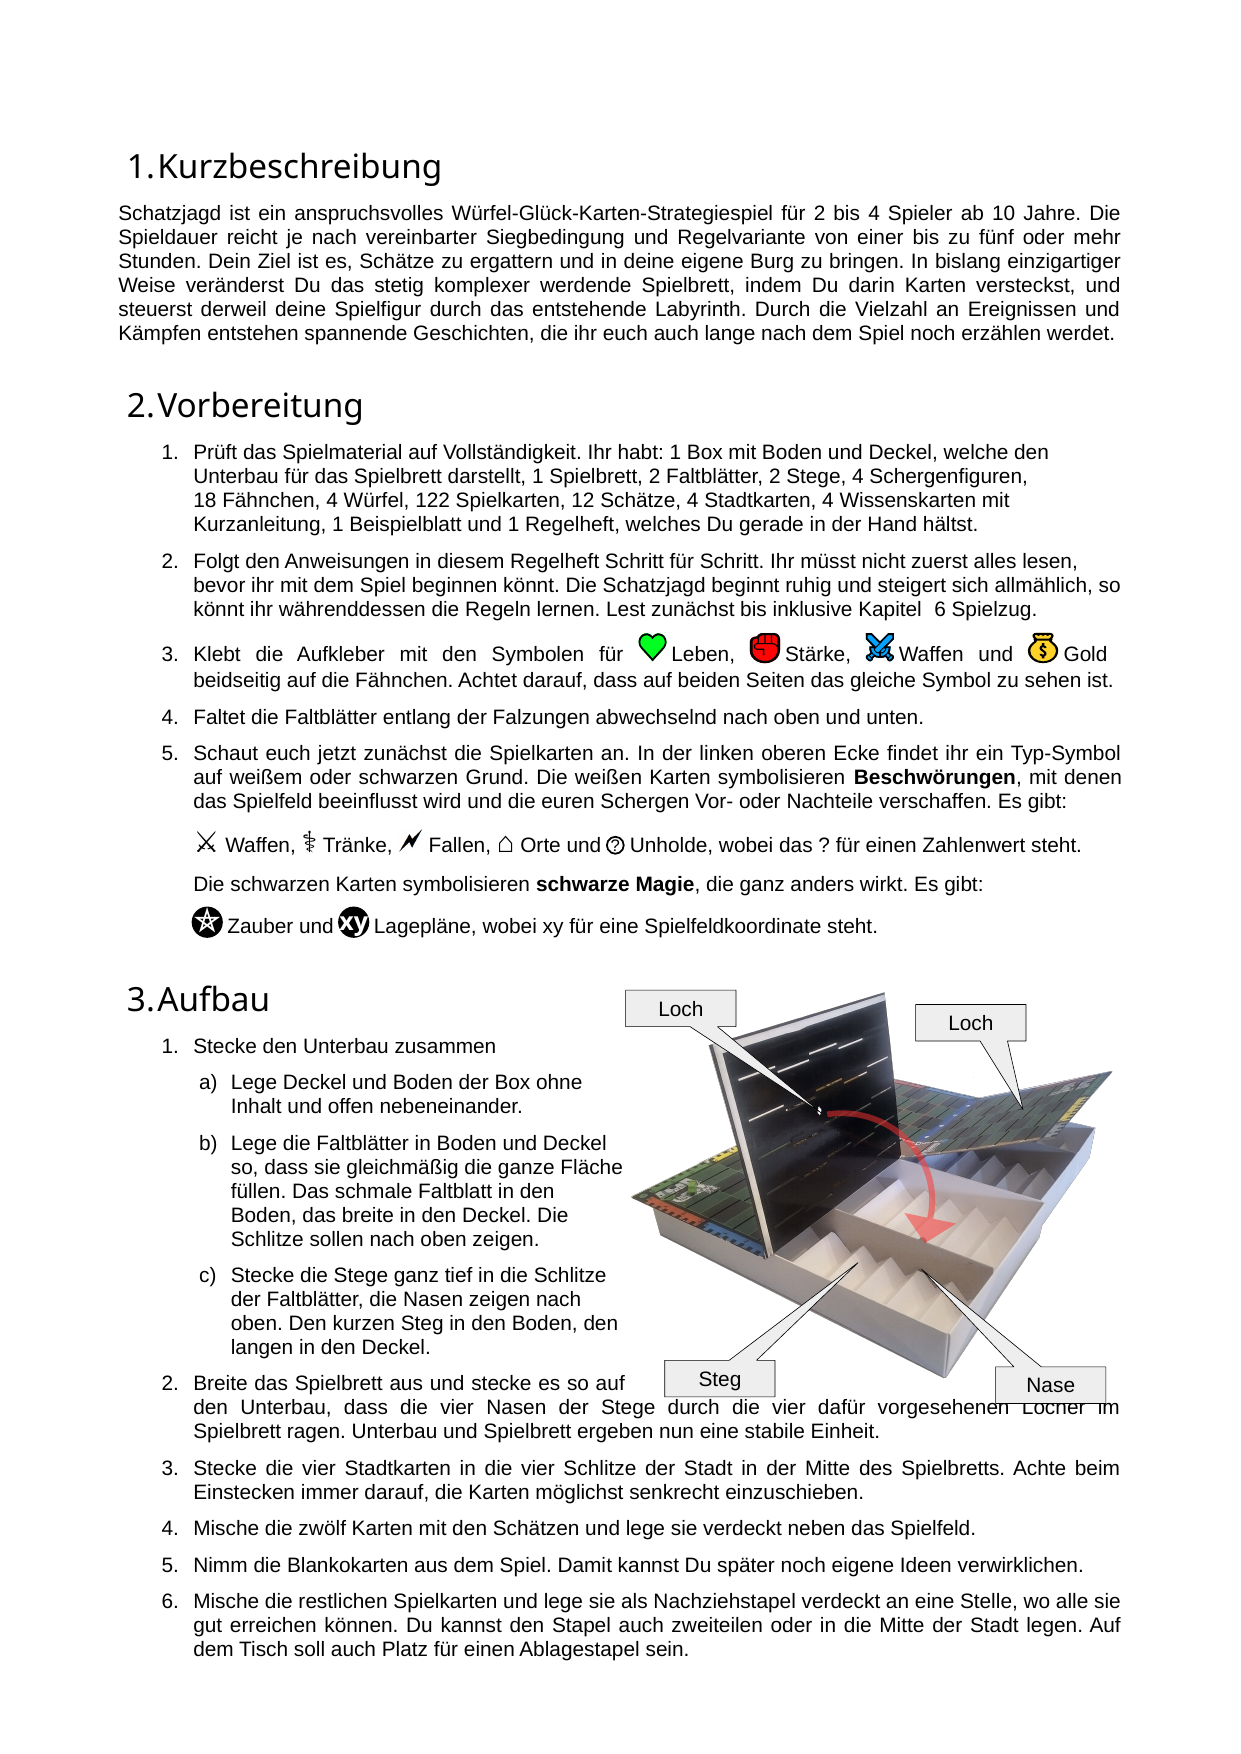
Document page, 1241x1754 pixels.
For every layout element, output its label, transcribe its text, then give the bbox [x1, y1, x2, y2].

subtitle Kurzbeschreibung [118, 143, 1122, 188]
list Zauber und Lagepläne, wobei xy für eine Spielfeldkoordinate steht. [156, 908, 202, 938]
list Folgt den Anweisungen in diesem Regelheft Schritt für Schritt. Ihr müsst nicht zuerst alles lesen, bevor ihr mit dem Spiel beginnen könnt. Die Schatzjagd beginnt ruhig und steigert sich allmählich, so könnt ihr währenddessen die Regeln lernen. Lest zunächst bis inklusive Kapitel 6. Spielzug. [156, 548, 1122, 620]
subtitle Vorbereitung [118, 382, 1122, 428]
subtitle Aufbau [118, 976, 1122, 1021]
picture [398, 827, 423, 853]
list Nimm die Blankokarten aus dem Spiel. Damit kannst Du später noch eigene Ideen verwirklichen. [156, 1552, 1122, 1576]
list ⚔ Waffen, ⚕ Tränke, Fallen, ⌂ Orte und Unholde, wobei das ? für einen Zahlenwert steht. [156, 826, 1122, 859]
picture [625, 990, 1119, 1385]
list Lege Deckel und Boden der Box ohne Inhalt und offen nebeneinander. [193, 1070, 625, 1118]
list Mische die restlichen Spielkarten und lege sie als Nachziehstapel verdeckt an eine Stelle, wo alle sie gut erreichen können. Du kannst den Stapel auch zweiteilen oder in die Mitte der Stadt legen. Auf dem Tisch soll auch Platz für einen Ablagestapel sein. [156, 1589, 1122, 1661]
list Zauber und Lagepläne, wobei xy für eine Spielfeldkoordinate steht. [359, 908, 1122, 938]
list Klebt die Aufkleber mit den Symbolen für Leben, Stärke, Waffen und Gold beidseitig auf die Fähnchen. Achtet darauf, dass auf beiden Seiten das gleiche Symbol zu sehen ist. [156, 633, 1122, 692]
list Zauber und Lagepläne, wobei xy für eine Spielfeldkoordinate steht. [213, 908, 348, 938]
list Stecke die vier Stadtkarten in die vier Schlitze der Stadt in der Mitte des Spielbretts. Achte beim Einstecken immer darauf, die Karten möglichst senkrecht einzuschieben. [156, 1456, 1122, 1503]
text Schatzjagd ist ein anspruchsvolles Würfel-Glück-Karten-Strategiespiel für 2 bis 4 Spieler ab 10 Jahre. Die Spieldauer reicht je nach vereinbarter Siegbedingung und Regelvariante von einer bis zu fünf oder mehr Stunden. Dein Ziel ist es, Schätze zu ergattern und in deine eigene Burg zu bringen. In bislang einzigartiger Weise veränderst Du das stetig komplexer werdende Spielbrett, indem Du darin Karten versteckst, und steuerst derweil deine Spielfigur durch das entstehende Labyrinth. Durch die Vielzahl an Ereignissen und Kämpfen entstehen spannende Geschichten, die ihr euch auch lange nach dem Spiel noch erzählen werdet. [118, 201, 1122, 345]
list Stecke den Unterbau zusammen [156, 1034, 625, 1058]
list Die schwarzen Karten symbolisieren schwarze Magie, die ganz anders wirkt. Es gibt: [156, 872, 1122, 896]
list Mische die zwölf Karten mit den Schätzen und lege sie verdeckt neben das Spielfeld. [156, 1516, 1122, 1540]
list Faltet die Faltblätter entlang der Falzungen abwechselnd nach oben und unten. [156, 705, 1122, 729]
list Lege die Faltblätter in Boden und Deckel so, dass sie gleichmäßig die ganze Fläche füllen. Das schmale Faltblatt in den Boden, das breite in den Deckel. Die Schlitze sollen nach oben zeigen. [193, 1131, 625, 1250]
list Breite das Spielbrett aus und stecke es so auf den Unterbau, dass die vier Nasen der Stege durch die vier dafür vorgesehenen Löcher im Spielbrett ragen. Unterbau und Spielbrett ergeben nun eine stabile Einheit. [156, 1371, 1122, 1443]
list Schaut euch jetzt zunächst die Spielkarten an. In der linken oberen Ecke findet ihr ein Typ-Symbol auf weißem oder schwarzen Grund. Die weißen Karten symbolisieren Beschwörungen, mit denen das Spielfeld beeinflusst wird und die euren Schergen Vor- oder Nachteile verschaffen. Es gibt: [156, 741, 1122, 813]
list Stecke die Stege ganz tief in die Schlitze der Faltblätter, die Nasen zeigen nach oben. Den kurzen Steg in den Boden, den langen in den Deckel. [193, 1263, 625, 1359]
list Prüft das Spielmaterial auf Vollständigkeit. Ihr habt: 1 Box mit Boden und Deckel, welche den Unterbau für das Spielbrett darstellt, 1 Spielbrett, 2 Faltblätter, 2 Stege, 4 Schergenfiguren, 18 Fähnchen, 4 Würfel, 122 Spielkarten, 12 Schätze, 4 Stadtkarten, 4 Wissenskarten mit Kurzanleitung, 1 Beispielblatt und 1 Regelheft, welches Du gerade in der Hand hältst. [156, 440, 1122, 536]
